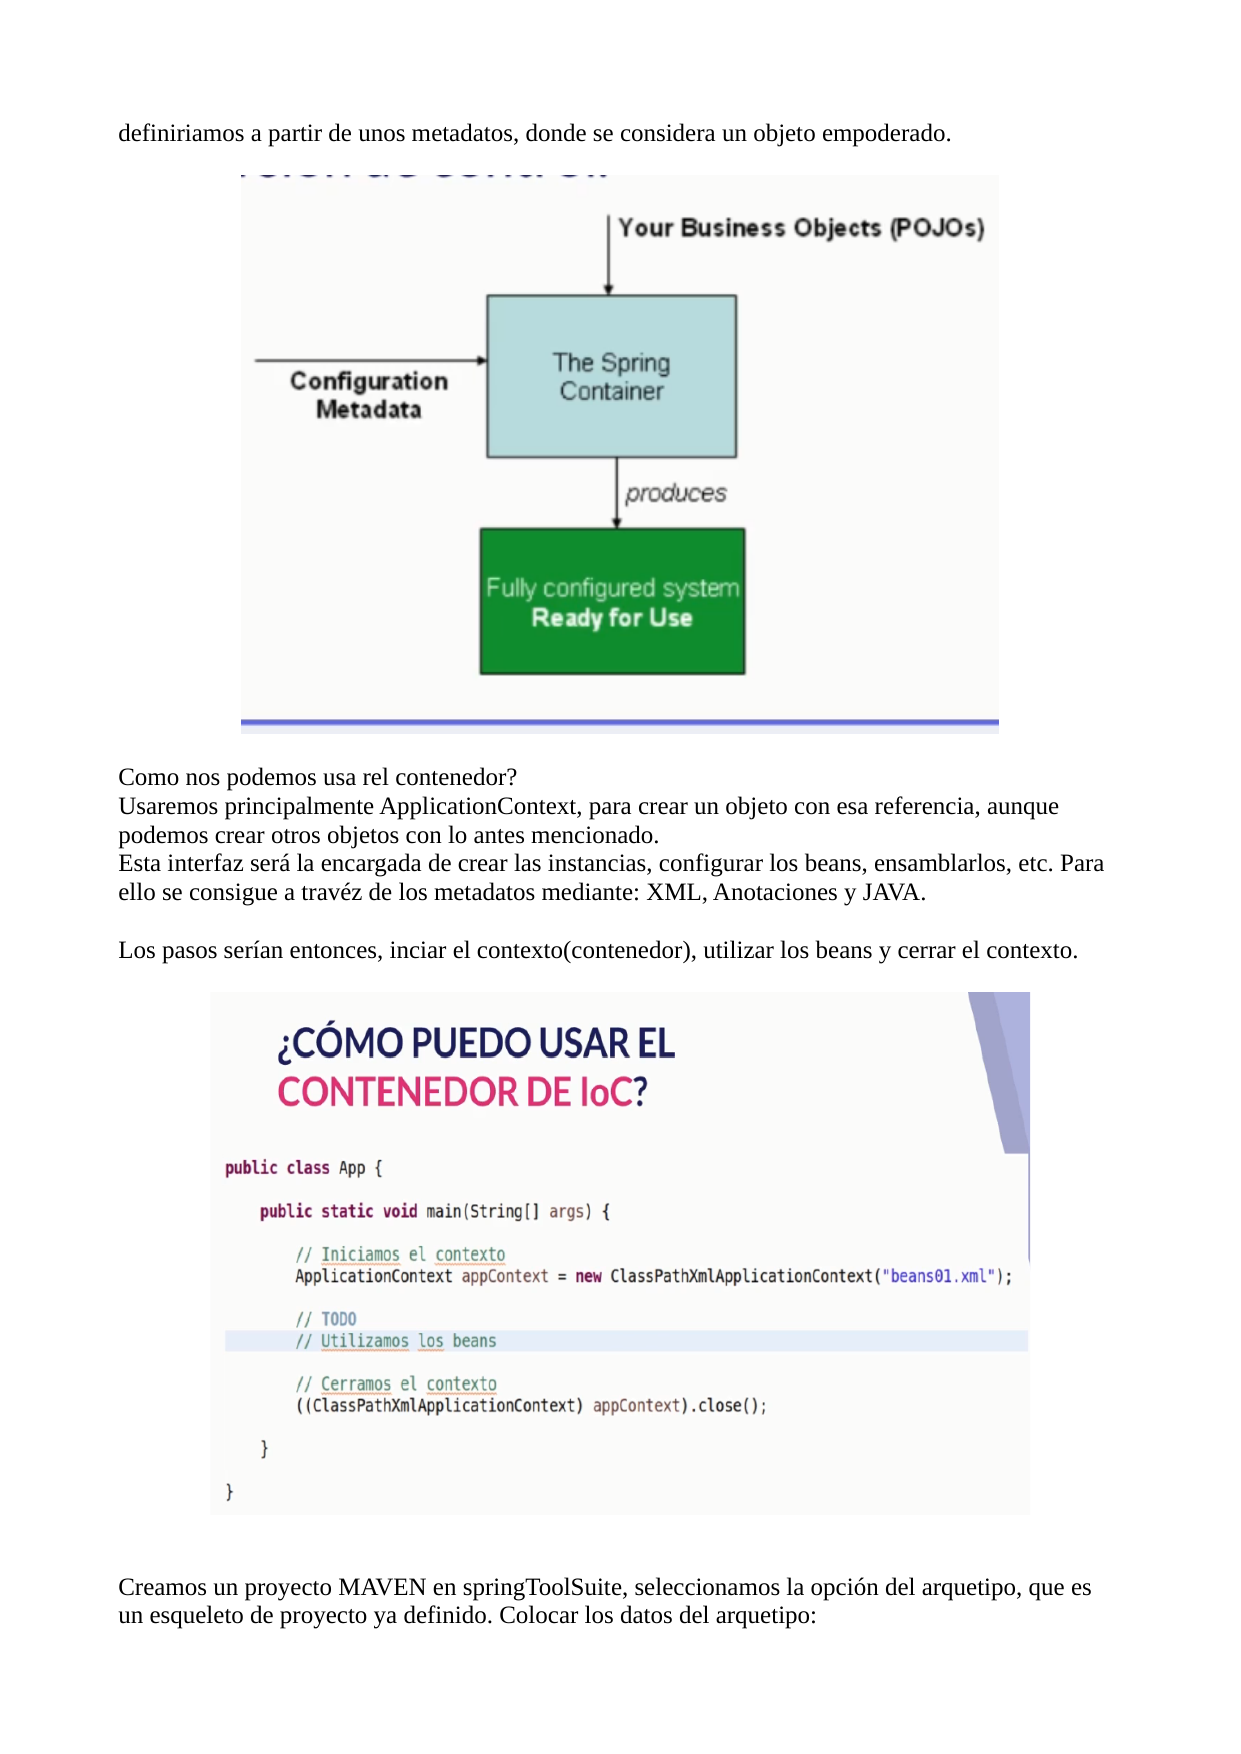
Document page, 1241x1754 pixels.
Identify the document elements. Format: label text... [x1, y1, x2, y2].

text Como nos podemos usa rel contenedor? [118, 762, 1122, 791]
text definiriamos a partir de unos metadatos, donde se considera un objeto empoderado. [118, 118, 1122, 147]
text Esta interfaz será la encargada de crear las instancias, configurar los beans, ensamblarlos, etc. Para ello se consigue a travéz de los metadatos mediante: XML, Anotaciones y JAVA. [118, 848, 1122, 906]
text Usaremos principalmente ApplicationContext, para crear un objeto con esa referencia, aunque podemos crear otros objetos con lo antes mencionado. [118, 791, 1122, 848]
text Los pasos serían entonces, inciar el contexto(contenedor), utilizar los beans y cerrar el contexto. [118, 935, 1122, 963]
text Creamos un proyecto MAVEN en springToolSuite, seleccionamos la opción del arquetipo, que es un esqueleto de proyecto ya definido. Colocar los datos del arquetipo: [118, 1572, 1122, 1629]
